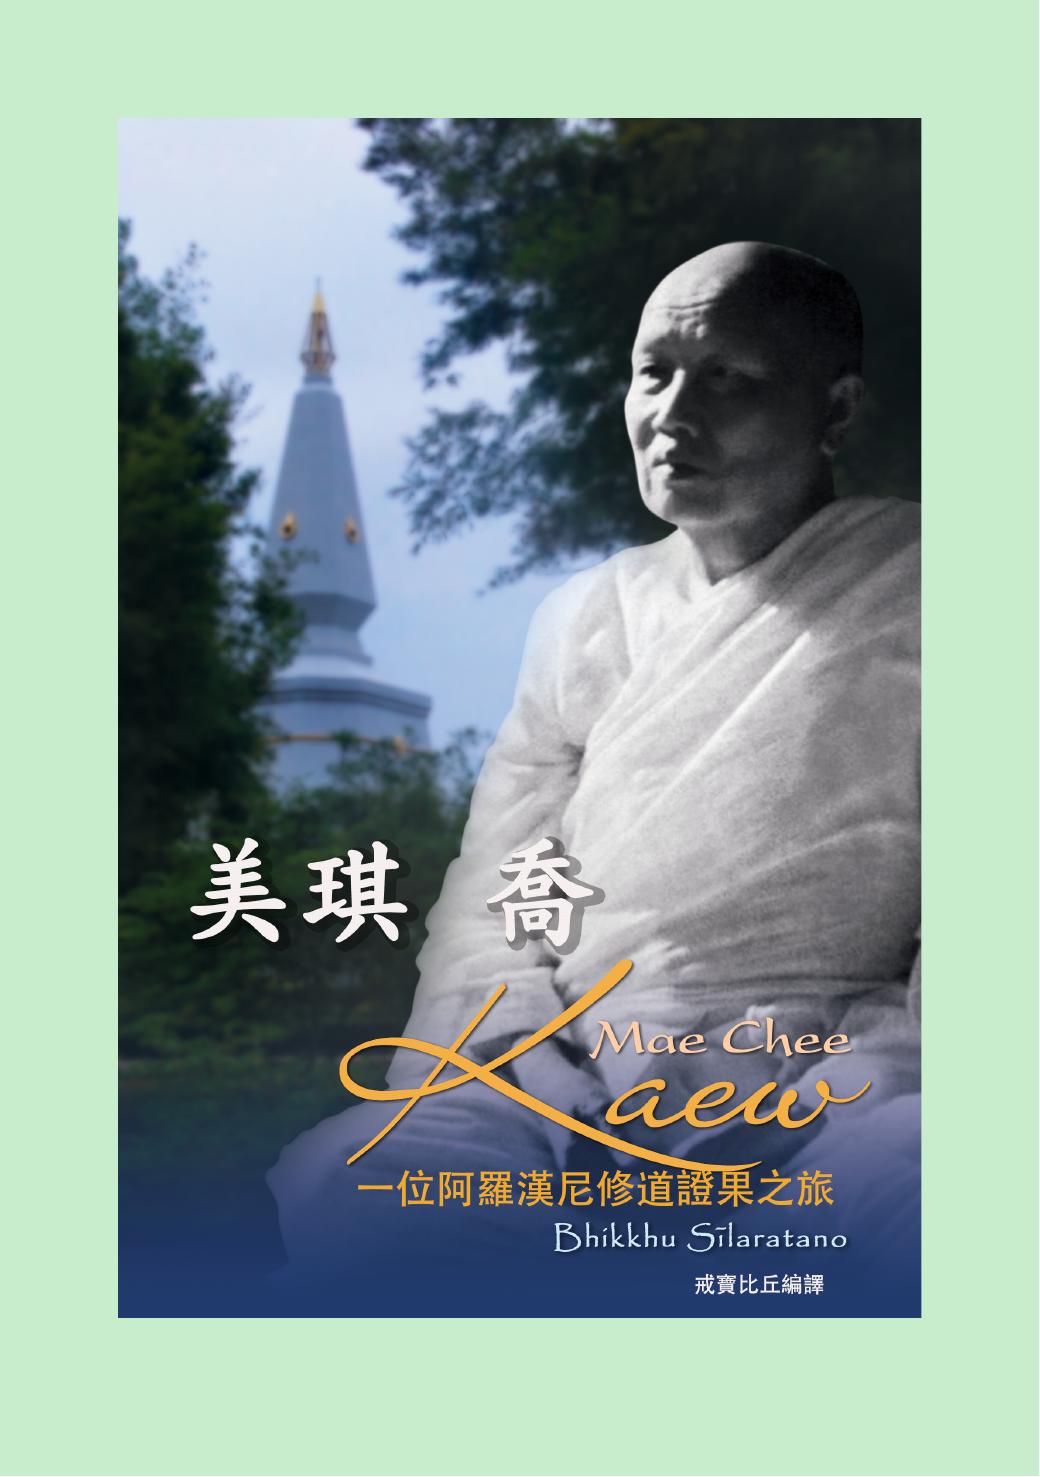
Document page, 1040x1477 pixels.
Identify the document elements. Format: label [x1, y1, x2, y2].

picture [118, 118, 922, 1318]
